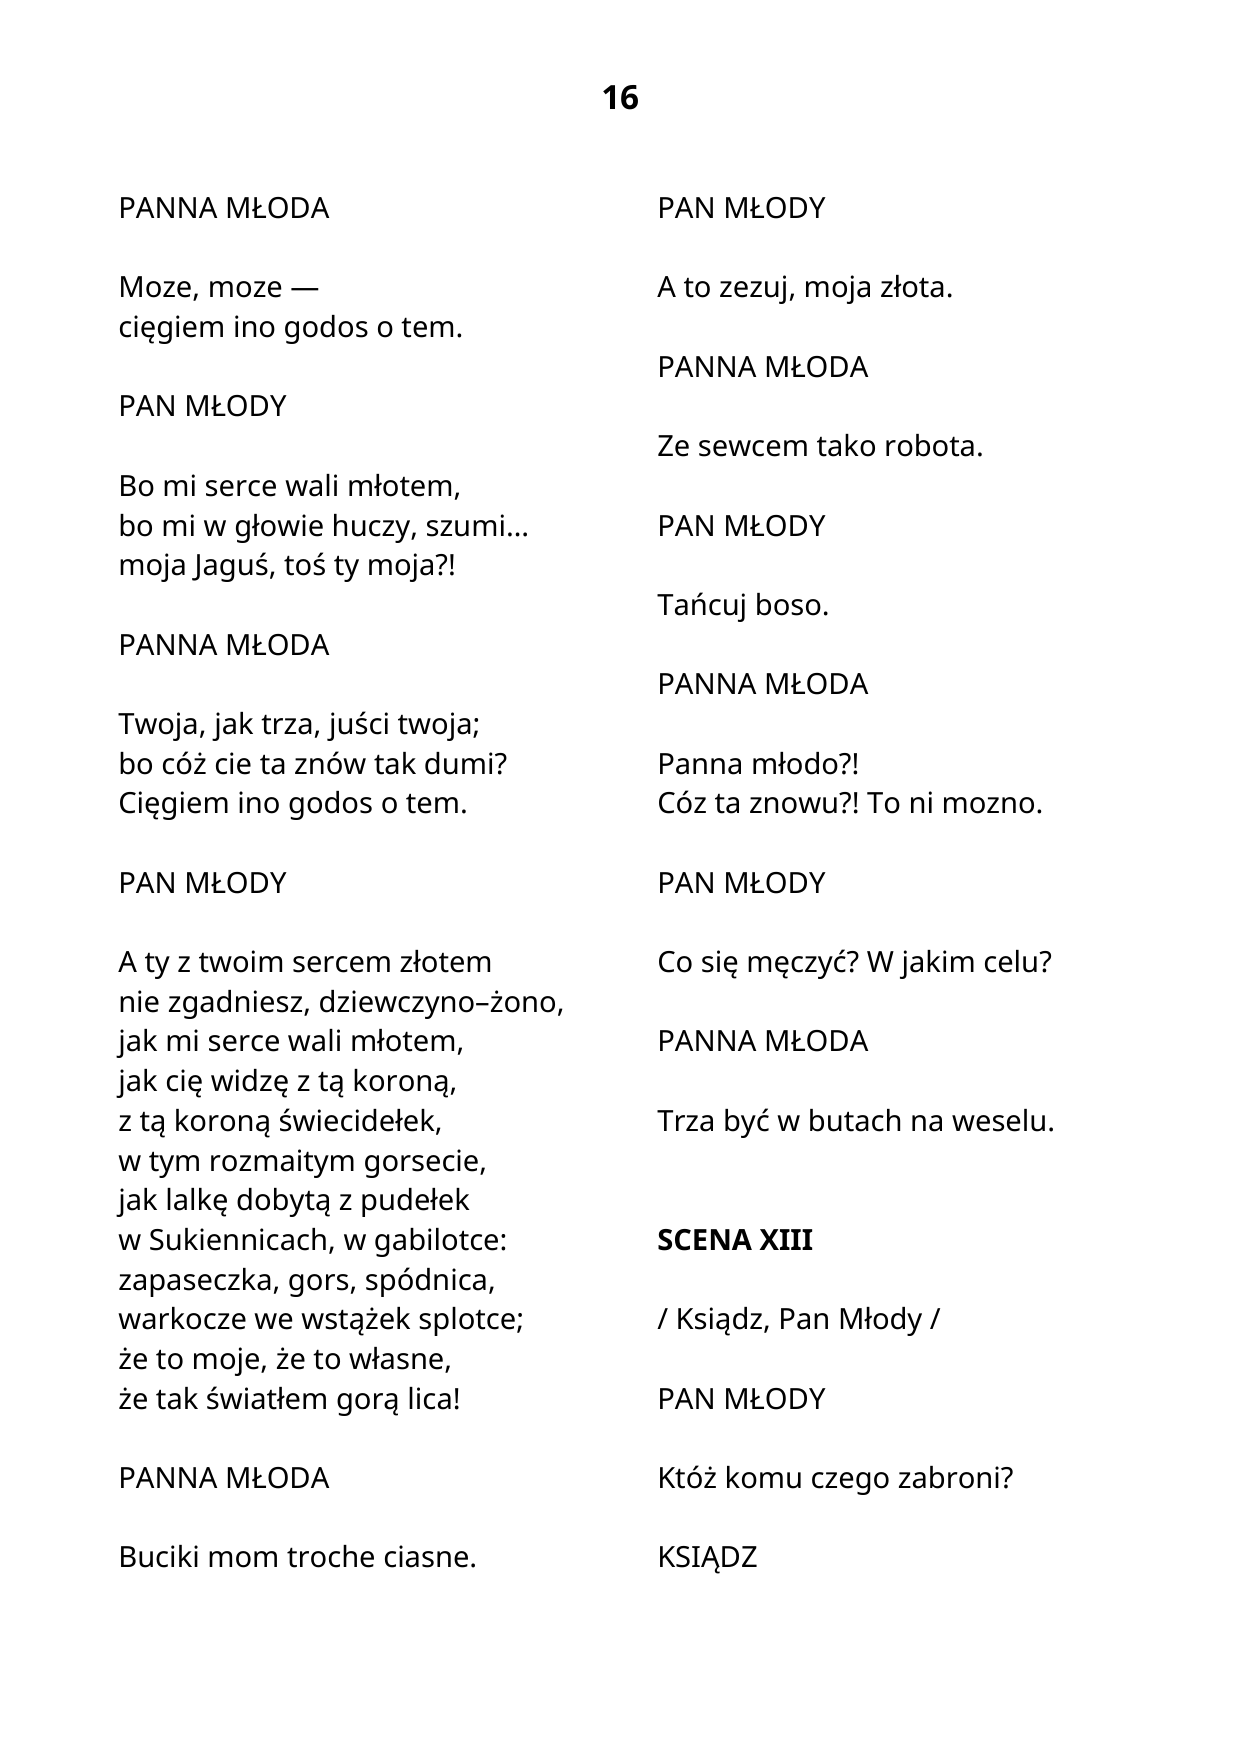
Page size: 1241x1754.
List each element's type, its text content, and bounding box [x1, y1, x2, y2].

text Trza być w butach na weselu. [657, 1100, 1122, 1140]
text PAN MŁODY [657, 862, 1122, 902]
text bo mi w głowie huczy, szumi… [118, 505, 583, 544]
text w Sukiennicach, w gabilotce: [118, 1219, 583, 1259]
text jak lalkę dobytą z pudełek [118, 1179, 583, 1219]
text cięgiem ino godos o tem. [118, 306, 583, 346]
text / Ksiądz, Pan Młody / [657, 1298, 1122, 1338]
text PANNA MŁODA [657, 346, 1122, 386]
text Ze sewcem tako robota. [657, 425, 1122, 465]
text Moze, moze — [118, 267, 583, 306]
text PANNA MŁODA [118, 624, 583, 663]
text PAN MŁODY [118, 386, 583, 425]
text SCENA XIII [657, 1219, 1122, 1259]
text jak cię widzę z tą koroną, [118, 1060, 583, 1100]
text z tą koroną świecidełek, [118, 1100, 583, 1140]
text Twoja, jak trza, juści twoja; [118, 703, 583, 743]
text Tańcuj boso. [657, 584, 1122, 624]
text Panna młodo?! [657, 743, 1122, 783]
text PANNA MŁODA [118, 187, 583, 227]
text zapaseczka, gors, spódnica, [118, 1259, 583, 1298]
text moja Jaguś, toś ty moja?! [118, 544, 583, 584]
text PAN MŁODY [657, 187, 1122, 227]
text PANNA MŁODA [657, 663, 1122, 703]
text PAN MŁODY [657, 1378, 1122, 1418]
text Buciki mom troche ciasne. [118, 1537, 583, 1576]
text A ty z twoim sercem złotem [118, 941, 583, 981]
text warkocze we wstążek splotce; [118, 1298, 583, 1338]
text że to moje, że to własne, [118, 1338, 583, 1378]
text KSIĄDZ [657, 1537, 1122, 1576]
text PAN MŁODY [657, 505, 1122, 544]
text Cięgiem ino godos o tem. [118, 783, 583, 822]
text bo cóż cie ta znów tak dumi? [118, 743, 583, 783]
text Bo mi serce wali młotem, [118, 465, 583, 505]
text A to zezuj, moja złota. [657, 267, 1122, 306]
text Cóz ta znowu?! To ni mozno. [657, 783, 1122, 822]
text jak mi serce wali młotem, [118, 1021, 583, 1060]
text PANNA MŁODA [118, 1457, 583, 1497]
text PANNA MŁODA [657, 1021, 1122, 1060]
text Co się męczyć? W jakim celu? [657, 941, 1122, 981]
text PAN MŁODY [118, 862, 583, 902]
text w tym rozmaitym gorsecie, [118, 1140, 583, 1179]
text nie zgadniesz, dziewczyno–żono, [118, 981, 583, 1021]
text że tak światłem gorą lica! [118, 1378, 583, 1418]
text Któż komu czego zabroni? [657, 1457, 1122, 1497]
